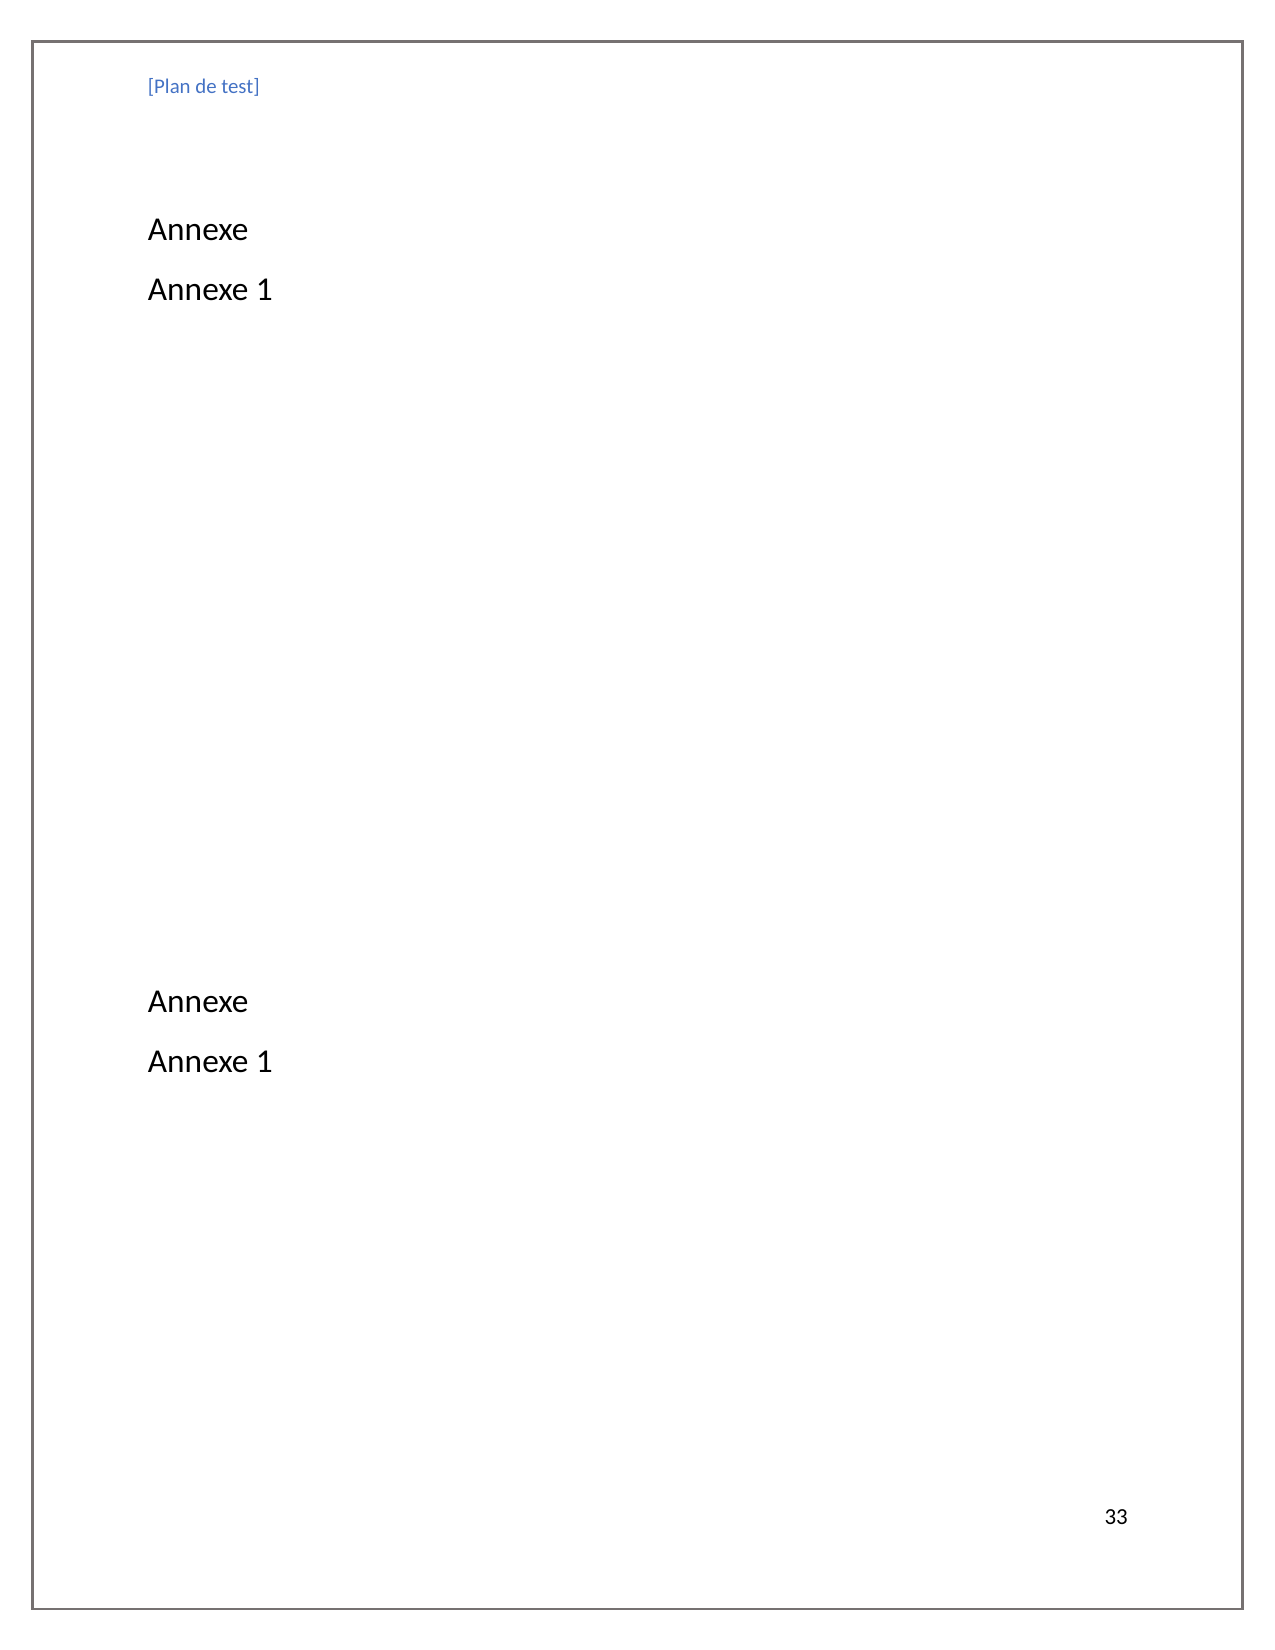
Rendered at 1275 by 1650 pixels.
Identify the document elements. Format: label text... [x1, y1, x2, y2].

text Annexe [148, 979, 1127, 1020]
text Annexe 1 [148, 1040, 1127, 1081]
text Annexe [148, 208, 1127, 248]
text Annexe 1 [148, 268, 1127, 309]
